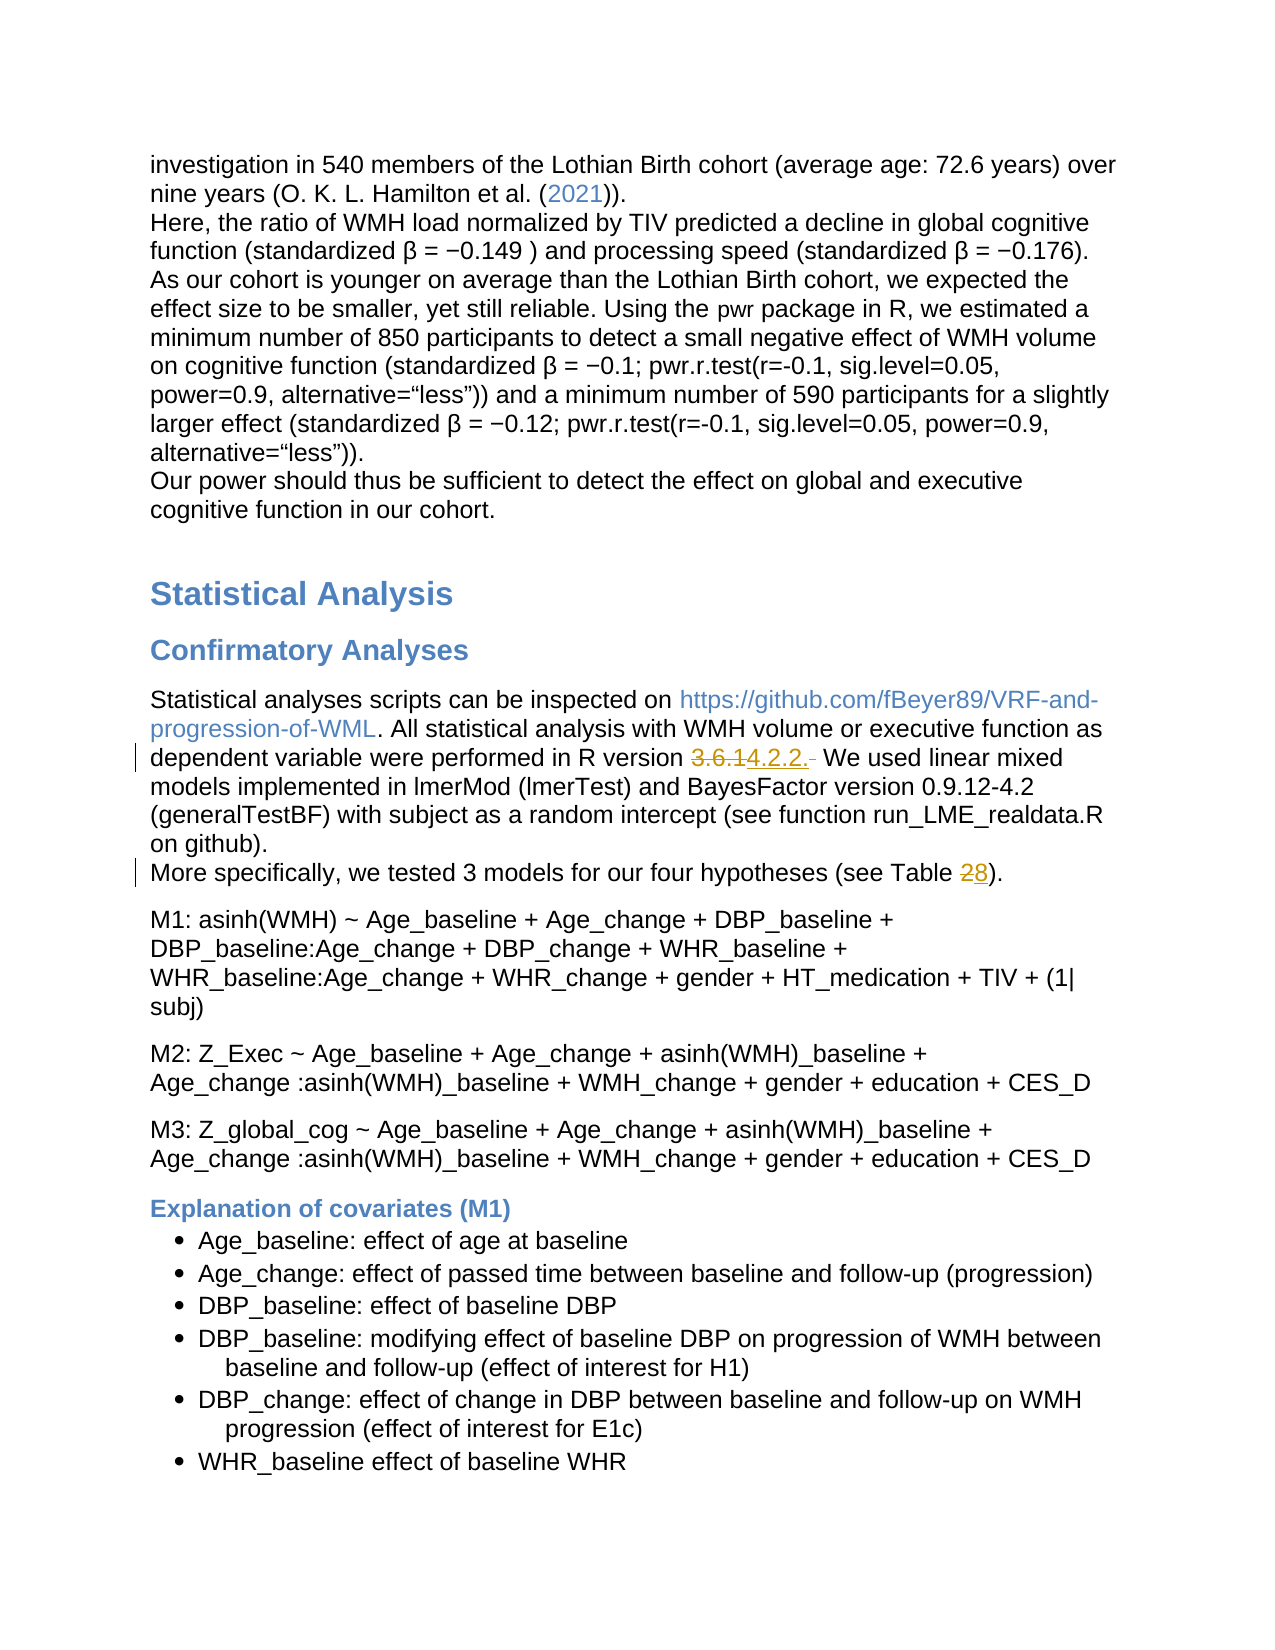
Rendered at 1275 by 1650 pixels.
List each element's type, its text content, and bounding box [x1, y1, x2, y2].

list WHR_baseline effect of baseline WHR [175, 1447, 1125, 1476]
list DBP_change: effect of change in DBP between baseline and follow-up on WMH progression (effect of interest for E1c) [175, 1385, 1125, 1443]
list DBP_baseline: effect of baseline DBP [175, 1291, 1125, 1320]
list DBP_baseline: modifying effect of baseline DBP on progression of WMH between baseline and follow-up (effect of interest for H1) [175, 1324, 1125, 1382]
list Age_baseline: effect of age at baseline [175, 1226, 1125, 1255]
subtitle Explanation of covariates (M1) [150, 1194, 1125, 1222]
subtitle Confirmatory Analyses [150, 633, 1125, 667]
text M3: Z_global_cog ~ Age_baseline + Age_change + asinh(WMH)_baseline + Age_change :asinh(WMH)_baseline + WMH_change + gender + education + CES_D [150, 1115, 1125, 1173]
list Age_change: effect of passed time between baseline and follow-up (progression) [175, 1259, 1125, 1288]
text Statistical analyses scripts can be inspected on https://github.com/fBeyer89/VRF-and-progression-of-WML. All statistical analysis with WMH volume or executive function as dependent variable were performed in R version 4.2.2. We used linear mixed models implemented in lmerMod (lmerTest) and BayesFactor version 0.9.12-4.2 (generalTestBF) with subject as a random intercept (see function run_LME_realdata.R on github). More specifically, we tested 3 models for our four hypotheses (see Table 8). [150, 685, 1125, 887]
text M2: Z_Exec ~ Age_baseline + Age_change + asinh(WMH)_baseline + Age_change :asinh(WMH)_baseline + WMH_change + gender + education + CES_D [150, 1039, 1125, 1097]
text investigation in 540 members of the Lothian Birth cohort (average age: 72.6 years) over nine years (O. K. L. Hamilton et al. (2021)). Here, the ratio of WMH load normalized by TIV predicted a decline in global cognitive function (standardized β = −0.149 ) and processing speed (standardized β = −0.176). As our cohort is younger on average than the Lothian Birth cohort, we expected the effect size to be smaller, yet still reliable. Using the pwr package in R, we estimated a minimum number of 850 participants to detect a small negative effect of WMH volume on cognitive function (standardized β = −0.1; pwr.r.test(r=-0.1, sig.level=0.05, power=0.9, alternative=“less”)) and a minimum number of 590 participants for a slightly larger effect (standardized β = −0.12; pwr.r.test(r=-0.1, sig.level=0.05, power=0.9, alternative=“less”)). Our power should thus be sufficient to detect the effect on global and executive cognitive function in our cohort. [150, 150, 1125, 524]
subtitle Statistical Analysis [150, 574, 1125, 612]
text M1: asinh(WMH) ~ Age_baseline + Age_change + DBP_baseline + DBP_baseline:Age_change + DBP_change + WHR_baseline + WHR_baseline:Age_change + WHR_change + gender + HT_medication + TIV + (1|subj) [150, 905, 1125, 1020]
